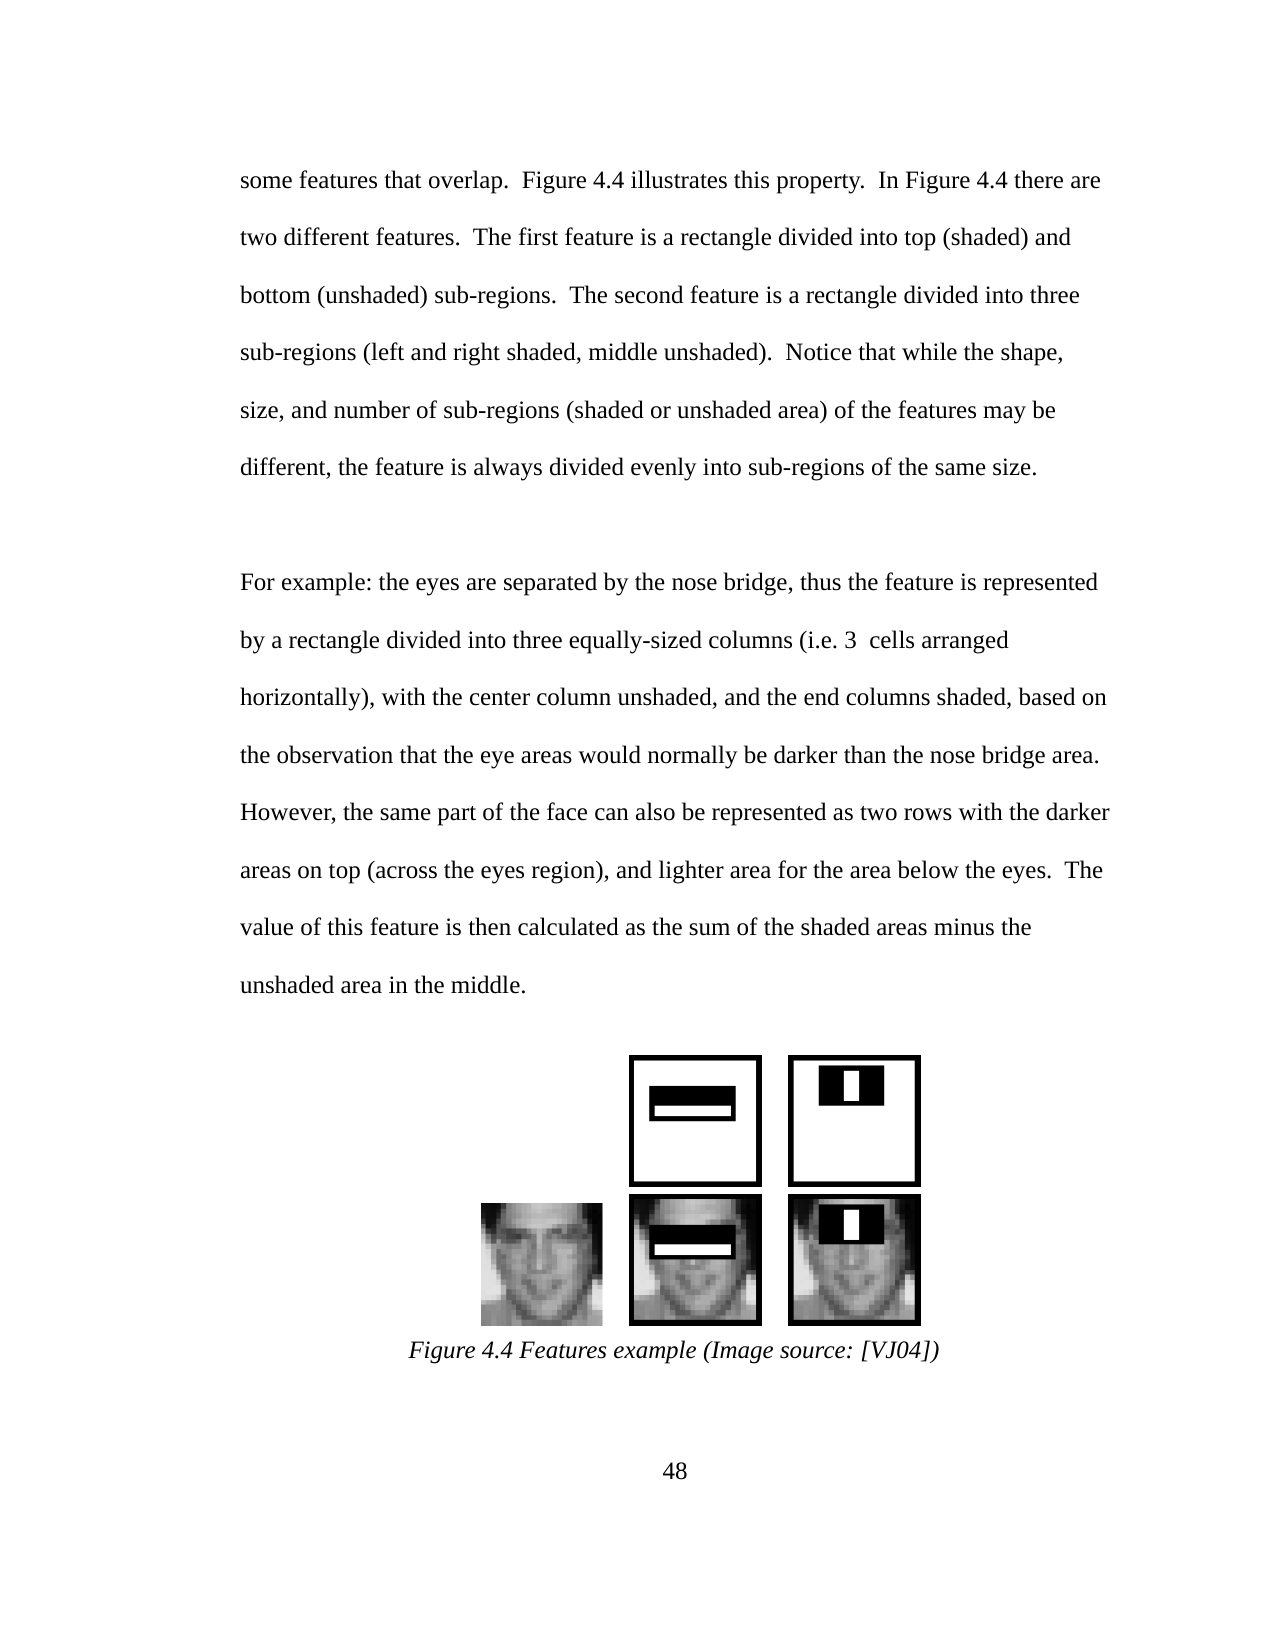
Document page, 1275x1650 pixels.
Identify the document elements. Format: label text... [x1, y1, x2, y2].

text some features that overlap. Figure 4.4 illustrates this property. In Figure 4.4 there are two different features. The first feature is a rectangle divided into top (shaded) and bottom (unshaded) sub-regions. The second feature is a rectangle divided into three sub-regions (left and right shaded, middle unshaded). Notice that while the shape, size, and number of sub-regions (shaded or unshaded area) of the features may be different, the feature is always divided evenly into sub-regions of the same size. [240, 165, 1110, 481]
text For example: the eyes are separated by the nose bridge, thus the feature is represented by a rectangle divided into three equally-sized columns (i.e. 3 cells arranged horizontally), with the center column unshaded, and the end columns shaded, based on the observation that the eye areas would normally be darker than the nose bridge area. However, the same part of the face can also be represented as two rows with the darker areas on top (across the eyes region), and lighter area for the area below the eyes. The value of this feature is then calculated as the sum of the shaded areas minus the unshaded area in the middle. [240, 567, 1110, 998]
text Figure 4.4 Features example (Image source: [VJ04]) [240, 1040, 1110, 1364]
